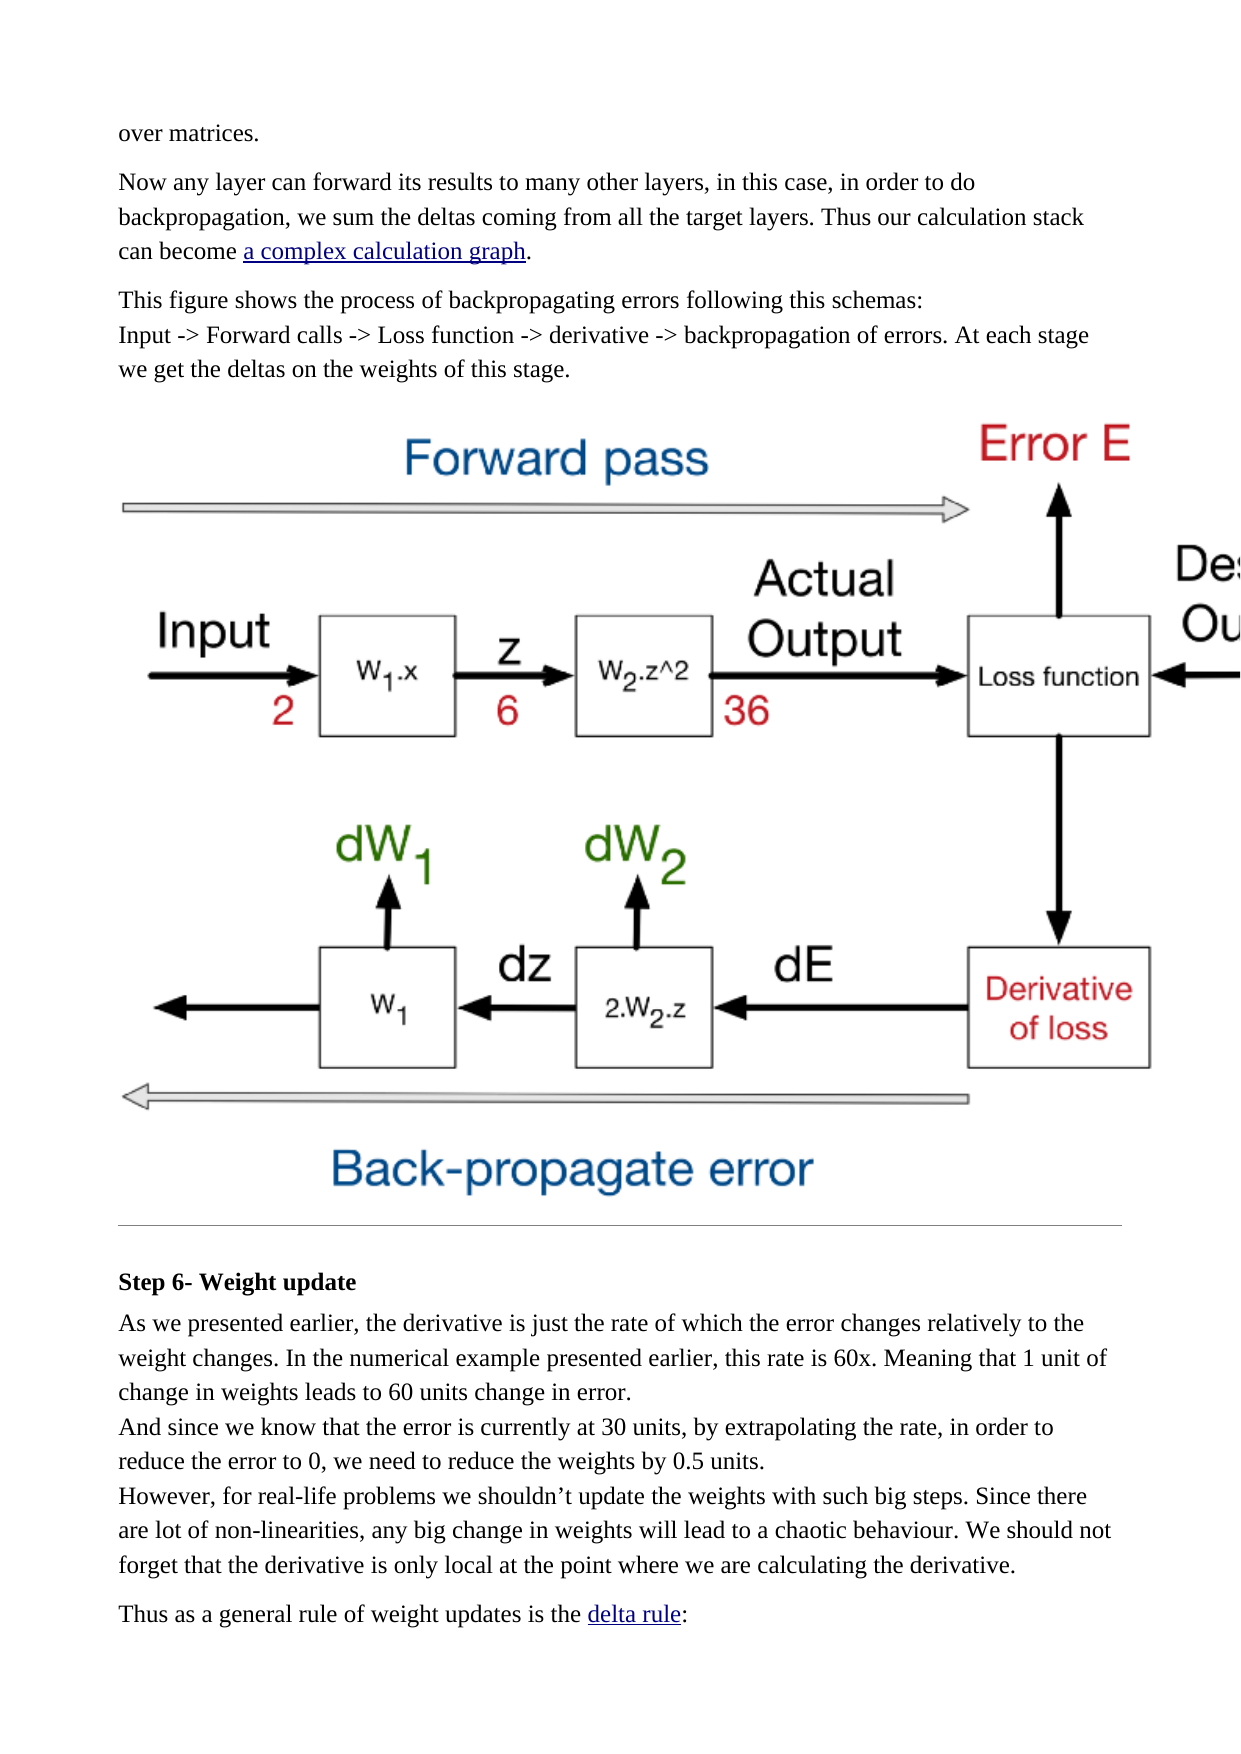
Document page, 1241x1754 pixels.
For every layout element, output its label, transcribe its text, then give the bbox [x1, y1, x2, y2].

text Now any layer can forward its results to many other layers, in this case, in order to do backpropagation, we sum the deltas coming from all the target layers. Thus our calculation stack can become a complex calculation graph. [118, 167, 1122, 265]
text This figure shows the process of backpropagating errors following this schemas: Input -> Forward calls -> Loss function -> derivative -> backpropagation of errors. At each stage we get the deltas on the weights of this stage. [118, 285, 1122, 383]
subtitle Step 6- Weight update [118, 1267, 1122, 1296]
text over matrices. [118, 118, 1122, 147]
text As we presented earlier, the derivative is just the rate of which the error changes relatively to the weight changes. In the numerical example presented earlier, this rate is 60x. Meaning that 1 unit of change in weights leads to 60 units change in error. And since we know that the error is currently at 30 units, by extrapolating the rate, in order to reduce the error to 0, we need to reduce the weights by 0.5 units. However, for real-life problems we shouldn’t update the weights with such big steps. Since there are lot of non-linearities, any big change in weights will lead to a chaotic behaviour. We should not forget that the derivative is only local at the point where we are calculating the derivative. [118, 1308, 1122, 1578]
text Thus as a general rule of weight updates is the delta rule: [118, 1599, 1122, 1628]
picture [118, 403, 1241, 1205]
